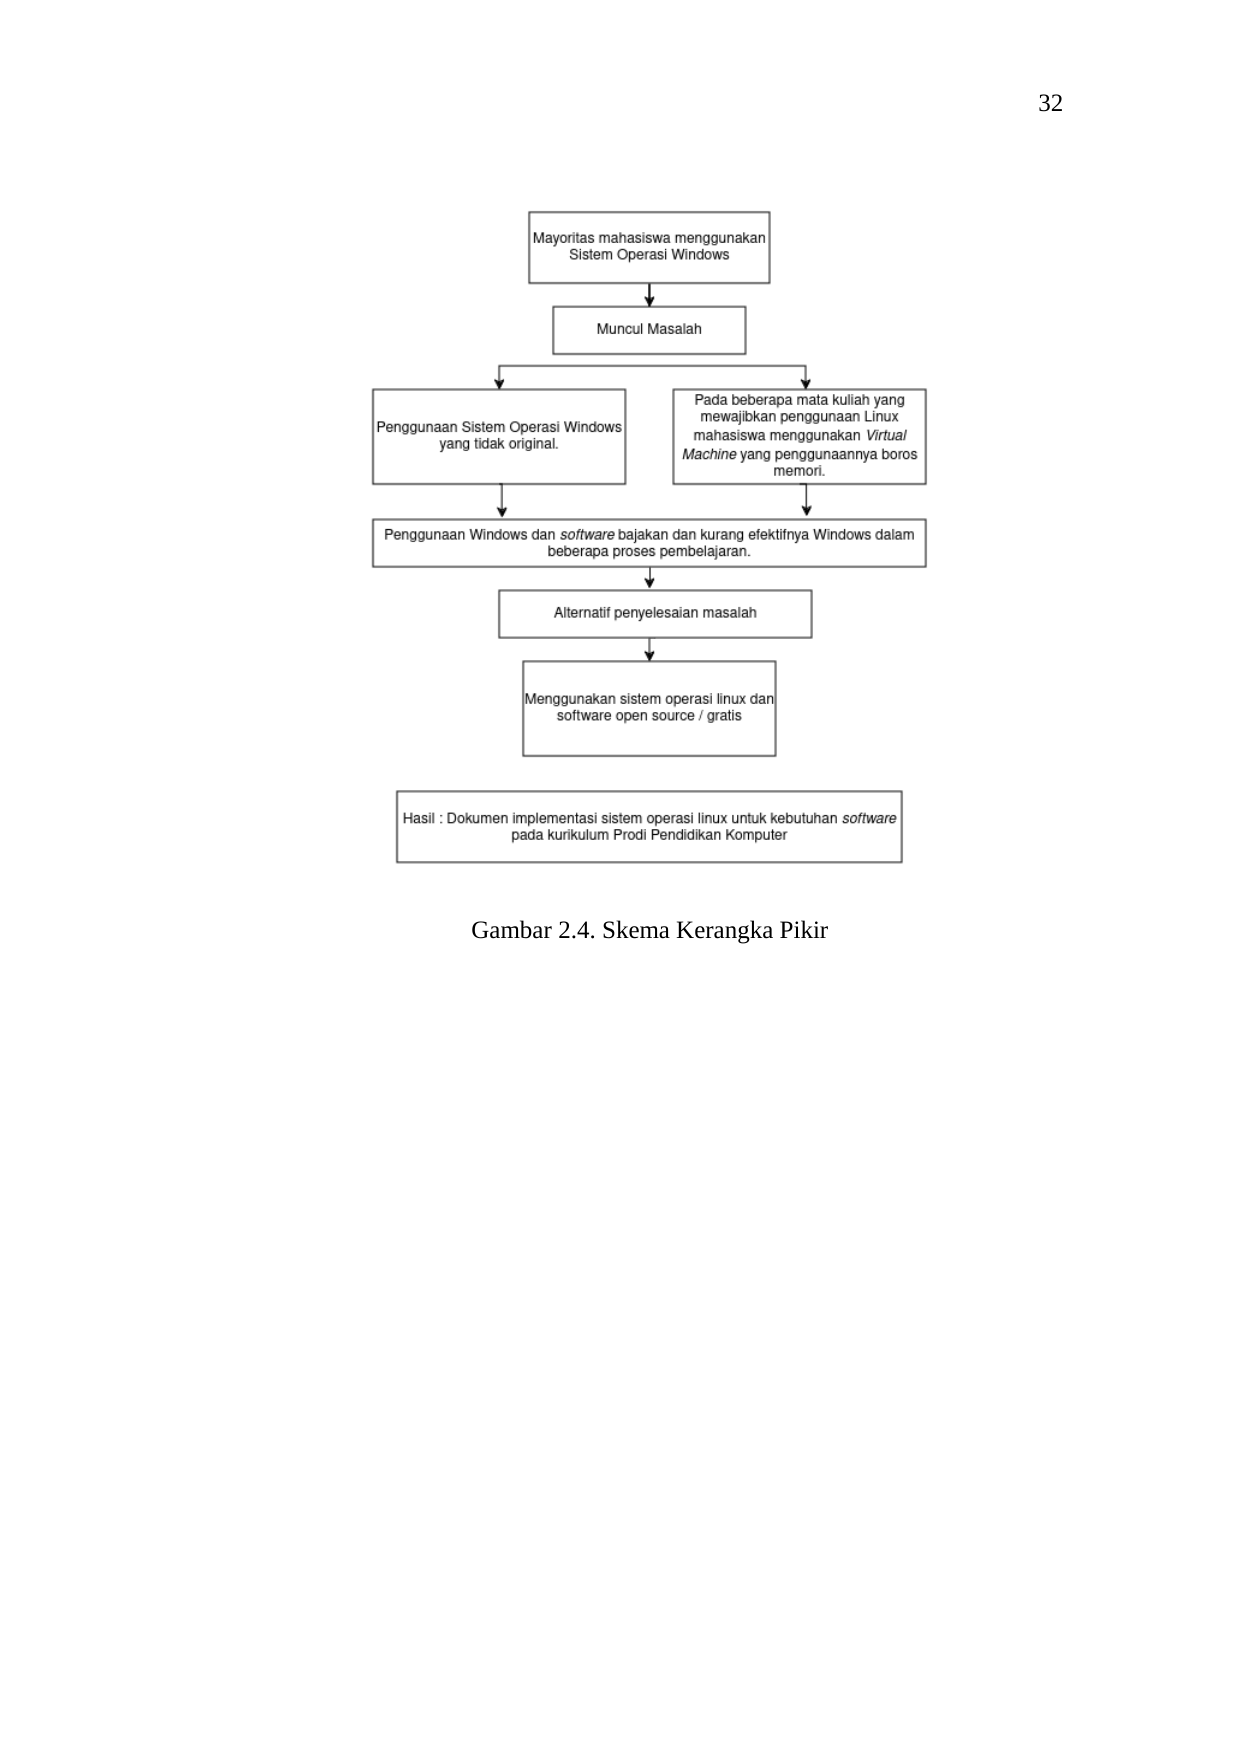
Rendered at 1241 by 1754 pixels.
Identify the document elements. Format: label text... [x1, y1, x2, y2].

picture [289, 165, 1010, 886]
text Gambar 2.4. Skema Kerangka Pikir [289, 886, 1010, 944]
